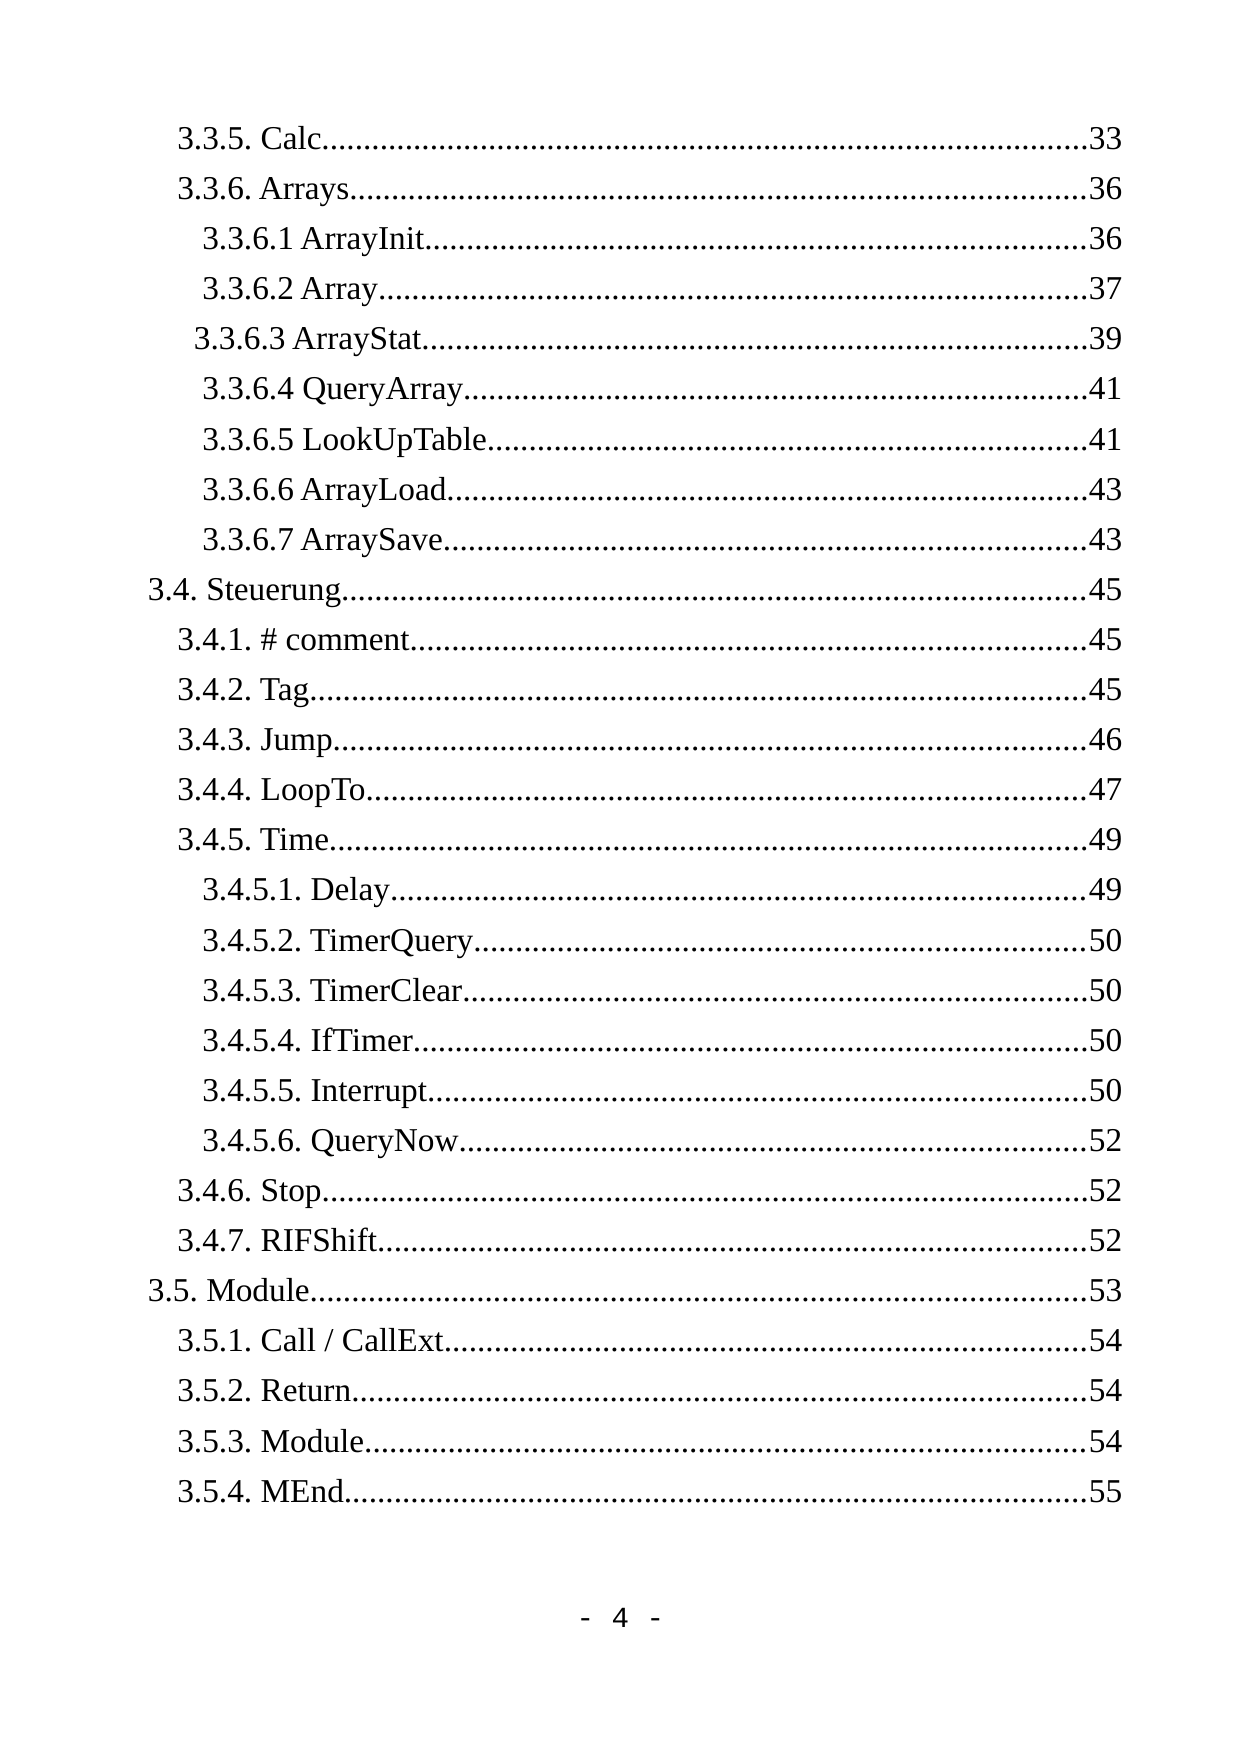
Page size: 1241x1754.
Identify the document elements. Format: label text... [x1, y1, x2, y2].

text 3.5. Module 53 [148, 1271, 1122, 1309]
text 3.4.5.4. IfTimer 50 [177, 1020, 1122, 1058]
text 3.3.6.7 ArraySave 43 [177, 519, 1122, 557]
text 3.4.5.5. Interrupt 50 [177, 1070, 1122, 1108]
text 3.3.6.1 ArrayInit 36 [177, 218, 1122, 257]
text 3.4.5.6. QueryNow 52 [177, 1120, 1122, 1158]
text 3.4. Steuerung 45 [148, 569, 1122, 607]
text 3.4.6. Stop 52 [177, 1170, 1122, 1209]
text 3.5.4. MEnd 55 [177, 1471, 1122, 1509]
text 3.4.7. RIFShift 52 [177, 1220, 1122, 1259]
text 3.3.6.2 Array 37 [177, 268, 1122, 307]
text 3.3.6. Arrays 36 [177, 168, 1122, 207]
text 3.4.2. Tag 45 [177, 669, 1122, 708]
text 3.3.6.5 LookUpTable 41 [177, 419, 1122, 457]
text 3.3.6.4 QueryArray 41 [177, 369, 1122, 407]
text 3.4.5.3. TimerClear 50 [177, 970, 1122, 1008]
text 3.5.1. Call / CallExt 54 [177, 1321, 1122, 1359]
text 3.4.1. # comment 45 [177, 619, 1122, 657]
text 3.5.2. Return 54 [177, 1371, 1122, 1409]
text 3.3.6.6 ArrayLoad 43 [177, 469, 1122, 507]
text 3.3.5. Calc 33 [177, 118, 1122, 156]
text 3.3.6.3 ArrayStat 39 [177, 318, 1122, 357]
text 3.4.5.1. Delay 49 [177, 870, 1122, 908]
text 3.4.4. LoopTo 47 [177, 769, 1122, 808]
text 3.4.5. Time 49 [177, 819, 1122, 858]
text 3.4.3. Jump 46 [177, 719, 1122, 758]
text 3.4.5.2. TimerQuery 50 [177, 920, 1122, 958]
text 3.5.3. Module 54 [177, 1421, 1122, 1459]
